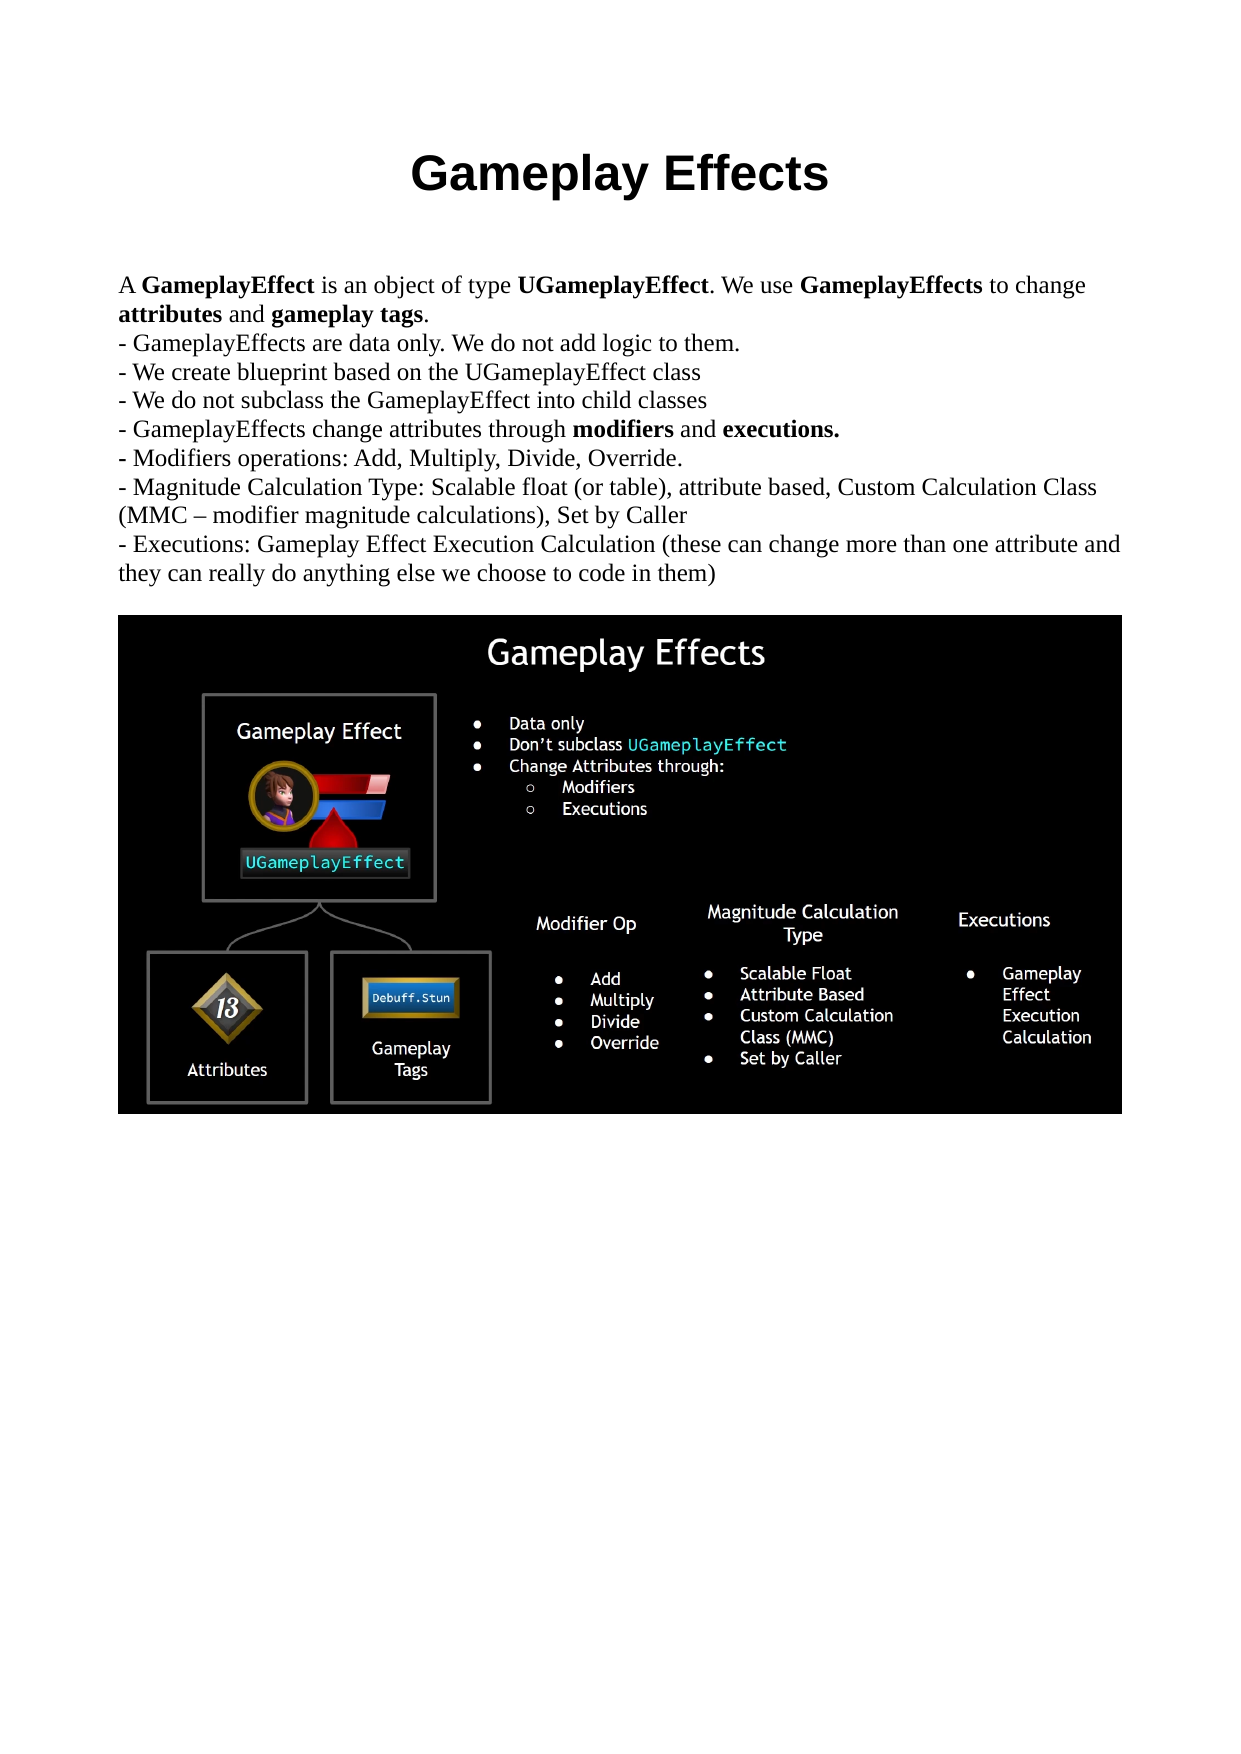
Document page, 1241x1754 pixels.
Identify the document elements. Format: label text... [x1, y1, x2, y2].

subtitle Gameplay Effects [118, 143, 1122, 201]
text - Modifiers operations: Add, Multiply, Divide, Override. [118, 443, 1122, 472]
text - We do not subclass the GameplayEffect into child classes [118, 386, 1122, 414]
text - We create blueprint based on the UGameplayEffect class [118, 357, 1122, 386]
picture [118, 615, 1122, 1114]
text - GameplayEffects change attributes through modifiers and executions. [118, 414, 1122, 443]
text - Executions: Gameplay Effect Execution Calculation (these can change more than one attribute and they can really do anything else we choose to code in them) [118, 529, 1122, 587]
text - GameplayEffects are data only. We do not add logic to them. [118, 328, 1122, 357]
text A GameplayEffect is an object of type UGameplayEffect. We use GameplayEffects to change attributes and gameplay tags. [118, 271, 1122, 328]
text - Magnitude Calculation Type: Scalable float (or table), attribute based, Custom Calculation Class (MMC – modifier magnitude calculations), Set by Caller [118, 472, 1122, 529]
